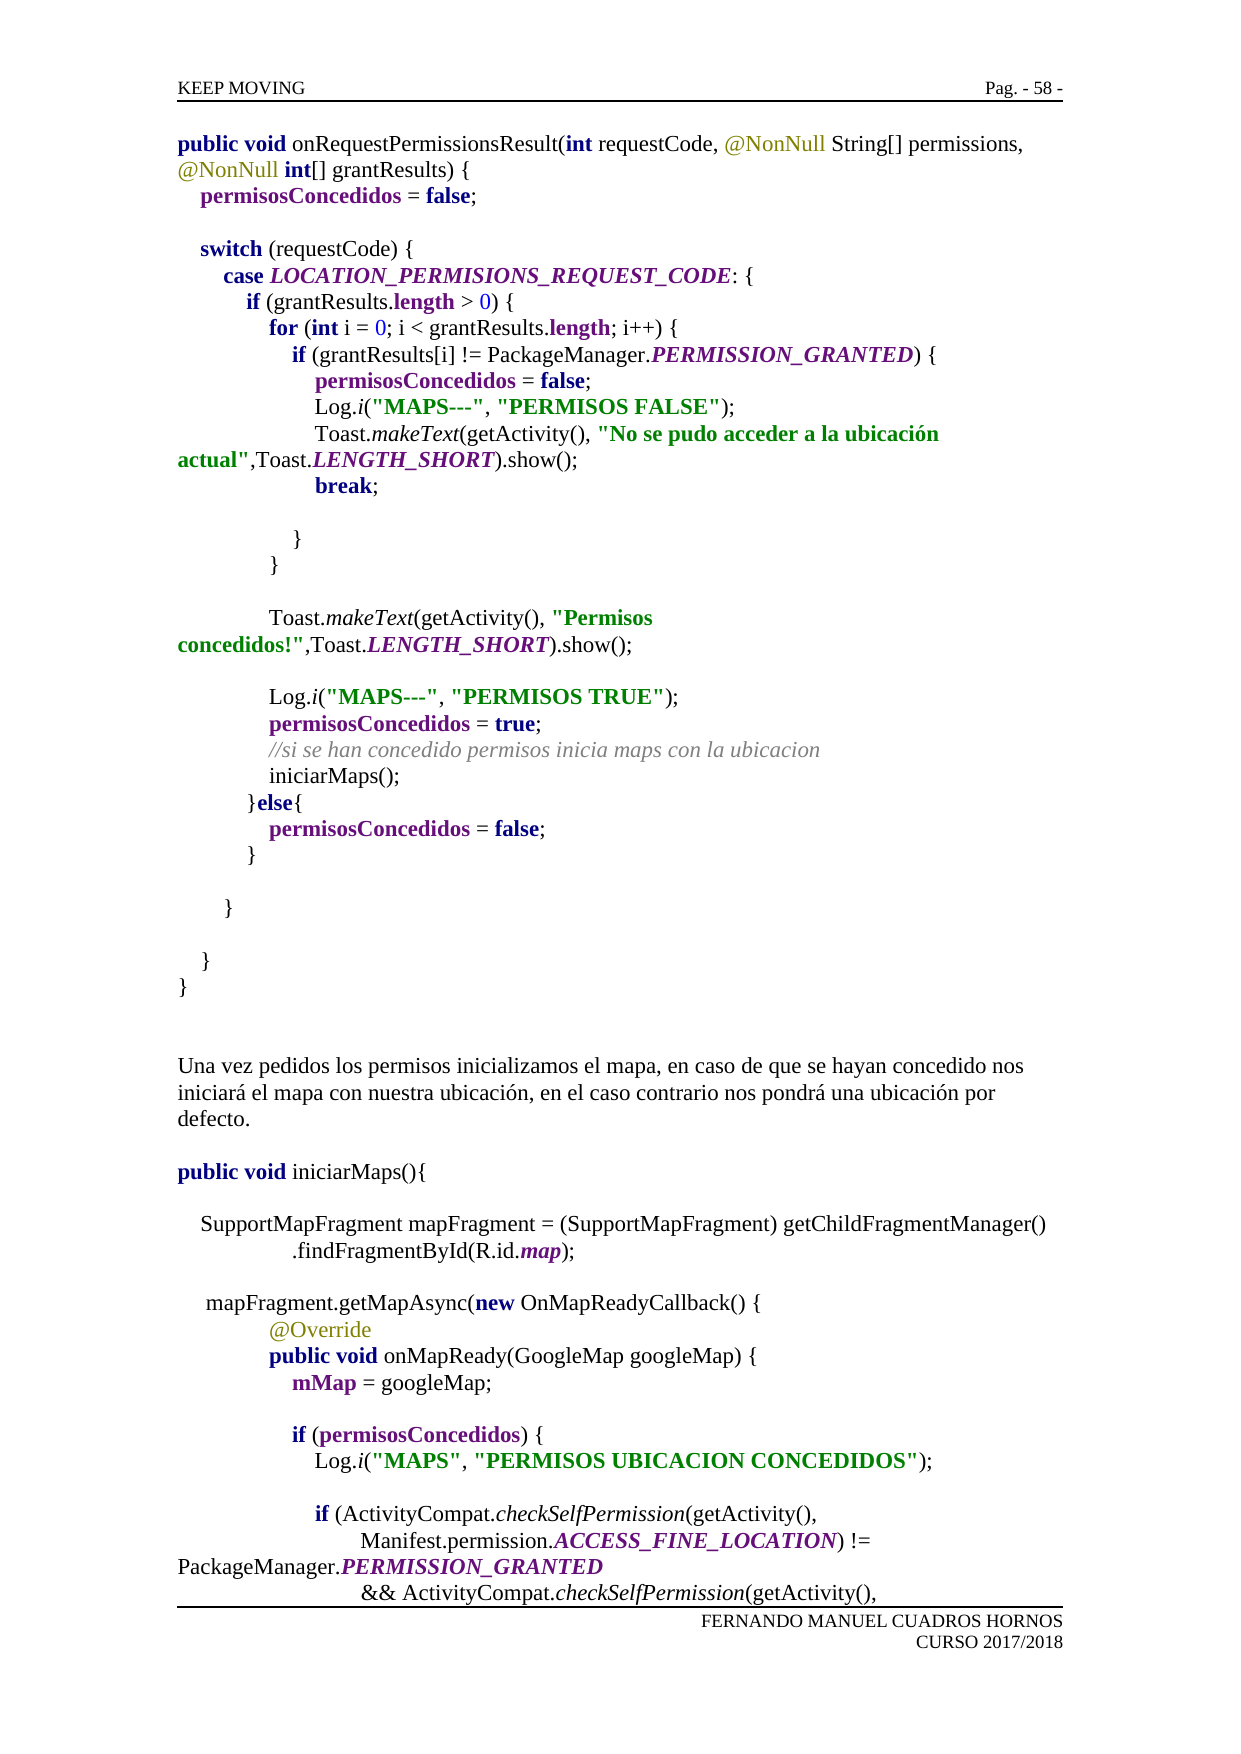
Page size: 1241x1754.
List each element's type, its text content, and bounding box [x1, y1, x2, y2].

text public void onRequestPermissionsResult(int requestCode, @NonNull String[] permissions, @NonNull int[] grantResults) { permisosConcedidos = false; switch (requestCode) { case LOCATION_PERMISIONS_REQUEST_CODE: { if (grantResults.length > 0) { for (int i = 0; i < grantResults.length; i++) { if (grantResults[i] != PackageManager.PERMISSION_GRANTED) { permisosConcedidos = false; Log.i("MAPS---", "PERMISOS FALSE"); Toast.makeText(getActivity(), "No se pudo acceder a la ubicación actual",Toast.LENGTH_SHORT).show(); break; } } Toast.makeText(getActivity(), "Permisos concedidos!",Toast.LENGTH_SHORT).show(); Log.i("MAPS---", "PERMISOS TRUE"); permisosConcedidos = true; //si se han concedido permisos inicia maps con la ubicacion iniciarMaps(); }else{ permisosConcedidos = false; } } } } [177, 130, 1063, 999]
text public void iniciarMaps(){ SupportMapFragment mapFragment = (SupportMapFragment) getChildFragmentManager() .findFragmentById(R.id.map); mapFragment.getMapAsync(new OnMapReadyCallback() { @Override public void onMapReady(GoogleMap googleMap) { mMap = googleMap; if (permisosConcedidos) { Log.i("MAPS", "PERMISOS UBICACION CONCEDIDOS"); if (ActivityCompat.checkSelfPermission(getActivity(), Manifest.permission.ACCESS_FINE_LOCATION) != PackageManager.PERMISSION_GRANTED && ActivityCompat.checkSelfPermission(getActivity(), [177, 1158, 1063, 1606]
text Una vez pedidos los permisos inicializamos el mapa, en caso de que se hayan concedido nos iniciará el mapa con nuestra ubicación, en el caso contrario nos pondrá una ubicación por defecto. [177, 1052, 1063, 1131]
